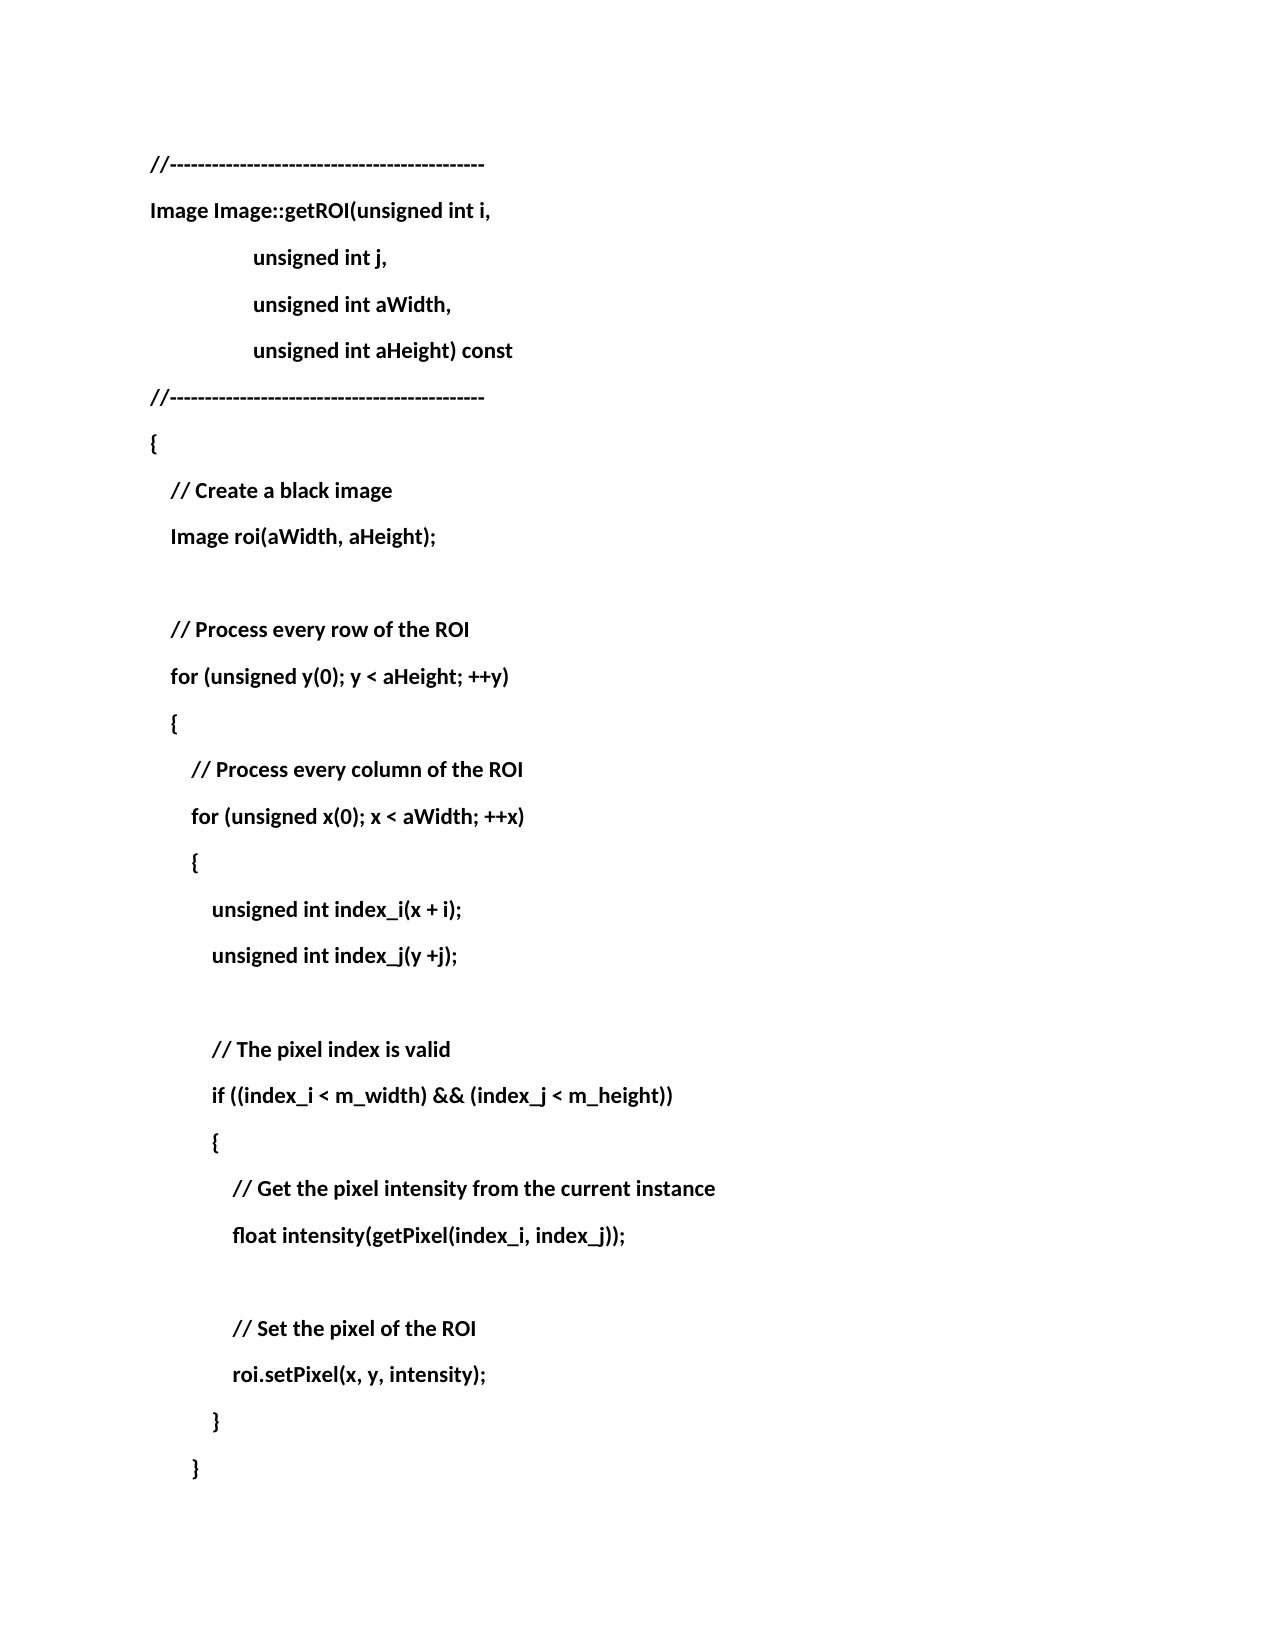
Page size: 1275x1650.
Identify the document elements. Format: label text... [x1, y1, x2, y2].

text // Process every column of the ROI [150, 755, 1125, 783]
text unsigned int index_i(x + i); [150, 895, 1125, 923]
text { [150, 429, 1125, 457]
text unsigned int aWidth, [150, 290, 1125, 318]
text roi.setPixel(x, y, intensity); [150, 1361, 1125, 1389]
text } [150, 1454, 1125, 1482]
text unsigned int aHeight) const [150, 336, 1125, 364]
text { [150, 709, 1125, 737]
text if ((index_i < m_width) && (index_j < m_height)) [150, 1081, 1125, 1109]
text // Process every row of the ROI [150, 616, 1125, 644]
text // Create a black image [150, 476, 1125, 504]
text } [150, 1407, 1125, 1435]
text unsigned int j, [150, 243, 1125, 271]
text unsigned int index_j(y +j); [150, 942, 1125, 969]
text for (unsigned y(0); y < aHeight; ++y) [150, 662, 1125, 690]
text //--------------------------------------------- [150, 150, 1125, 178]
text Image roi(aWidth, aHeight); [150, 522, 1125, 551]
text { [150, 1128, 1125, 1156]
text { [150, 848, 1125, 876]
text float intensity(getPixel(index_i, index_j)); [150, 1221, 1125, 1249]
text for (unsigned x(0); x < aWidth; ++x) [150, 802, 1125, 830]
text // Set the pixel of the ROI [150, 1314, 1125, 1342]
text // The pixel index is valid [150, 1035, 1125, 1063]
text //--------------------------------------------- [150, 383, 1125, 411]
text Image Image::getROI(unsigned int i, [150, 197, 1125, 224]
text // Get the pixel intensity from the current instance [150, 1174, 1125, 1202]
